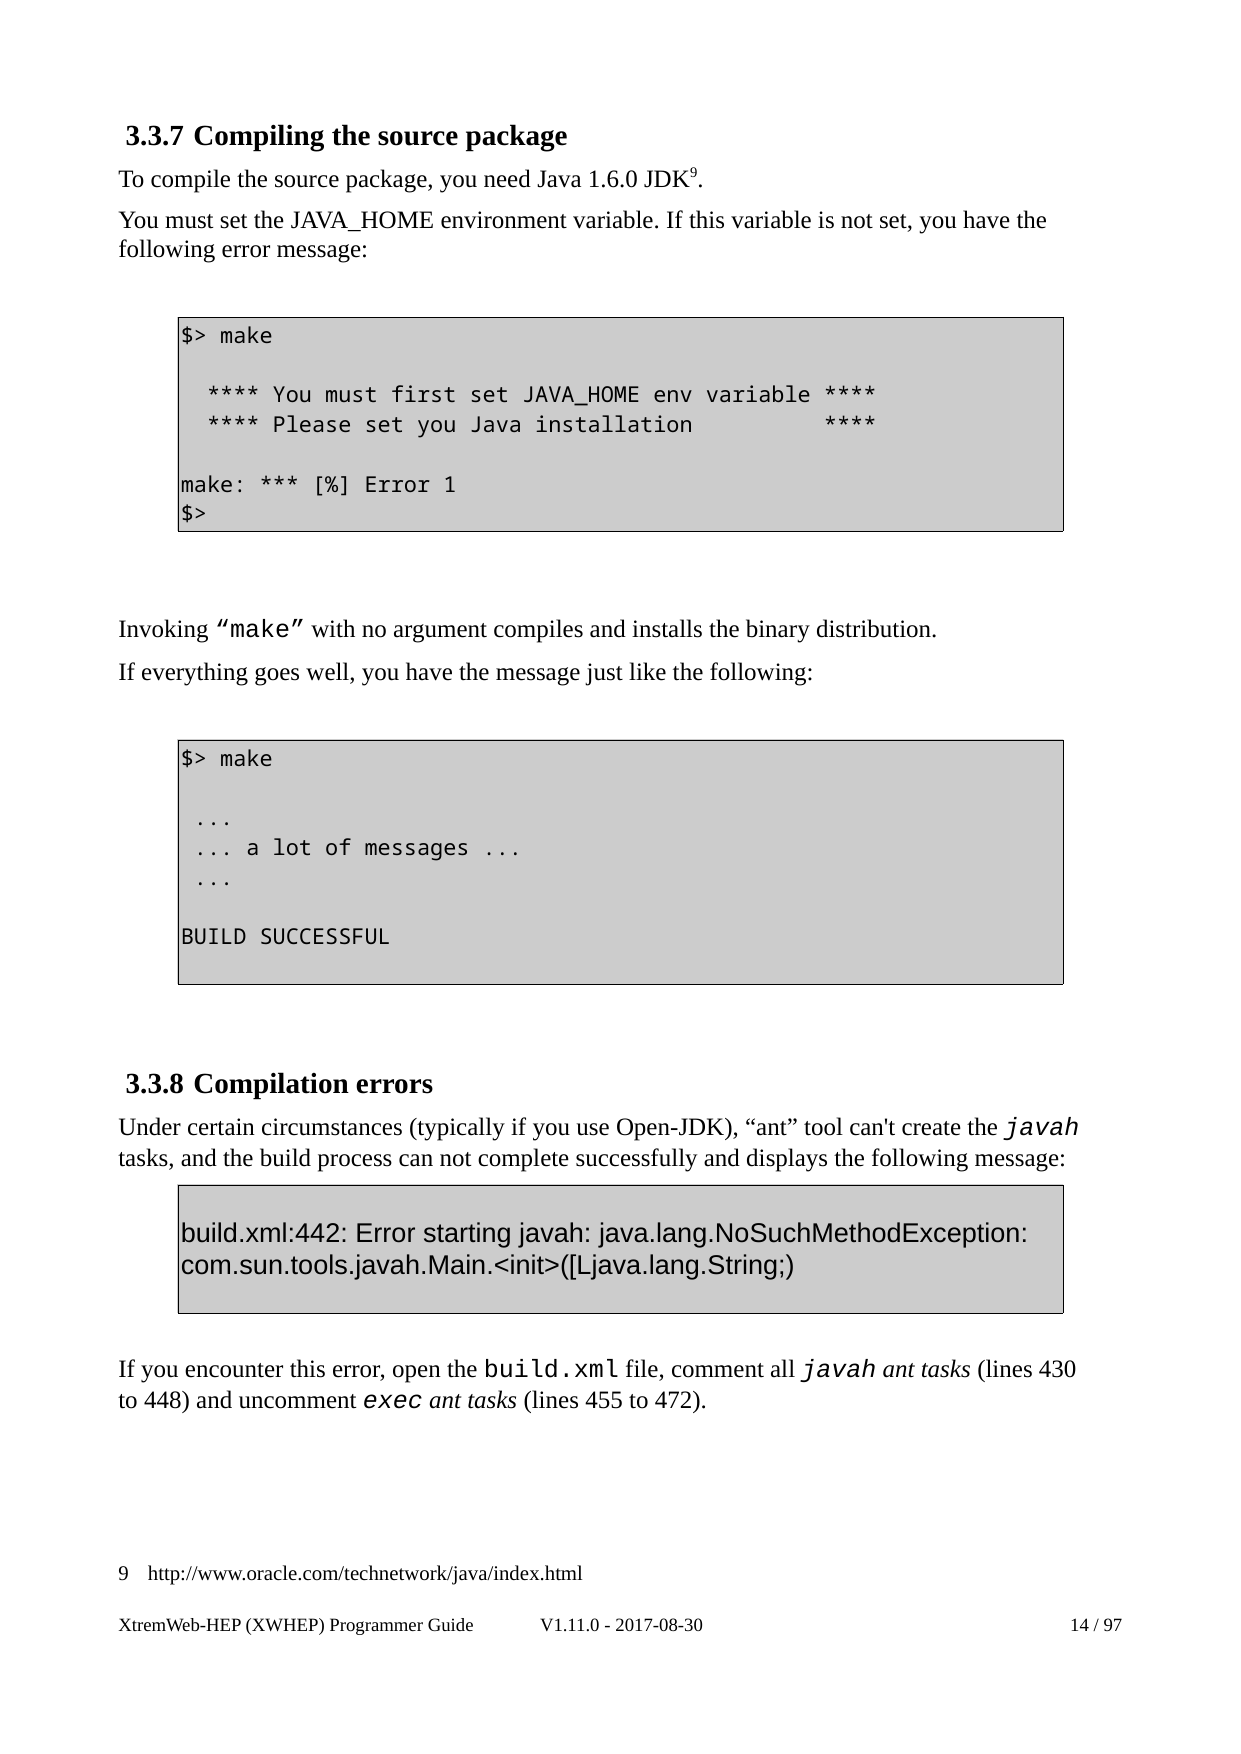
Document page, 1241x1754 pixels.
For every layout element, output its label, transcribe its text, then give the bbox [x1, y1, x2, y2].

text BUILD SUCCESSFUL [179, 918, 1063, 948]
text ... a lot of messages ... [179, 829, 1063, 859]
text You must set the JAVA_HOME environment variable. If this variable is not set, you have the following error message: [118, 205, 1122, 263]
text Invoking “make” with no argument compiles and installs the binary distribution. [118, 614, 1122, 644]
text Under certain circumstances (typically if you use Open-JDK), “ant” tool can't create the javah tasks, and the build process can not complete successfully and displays the following message: [118, 1112, 1122, 1172]
text make: *** [%] Error 1 [179, 466, 1063, 495]
text build.xml:442: Error starting javah: java.lang.NoSuchMethodException: com.sun.tools.javah.Main.<init>([Ljava.lang.String;) [179, 1214, 1063, 1277]
subtitle Compilation errors [118, 1066, 1122, 1100]
text $> make [179, 741, 1063, 769]
text **** You must first set JAVA_HOME env variable **** [179, 376, 1063, 406]
text $> make [179, 318, 1063, 346]
text To compile the source package, you need Java 1.6.0 JDK. [118, 164, 1122, 193]
text If everything goes well, you have the message just like the following: [118, 657, 1122, 686]
subtitle Compiling the source package [118, 118, 1122, 152]
text http://www.oracle.com/technetwork/java/index.html [118, 1561, 1122, 1585]
text ... [179, 859, 1063, 888]
text ... [179, 799, 1063, 829]
text If you encounter this error, open the build.xml file, comment all javah ant tasks (lines 430 to 448) and uncomment exec ant tasks (lines 455 to 472). [118, 1354, 1122, 1416]
text $> [179, 495, 1063, 531]
text **** Please set you Java installation **** [179, 406, 1063, 436]
